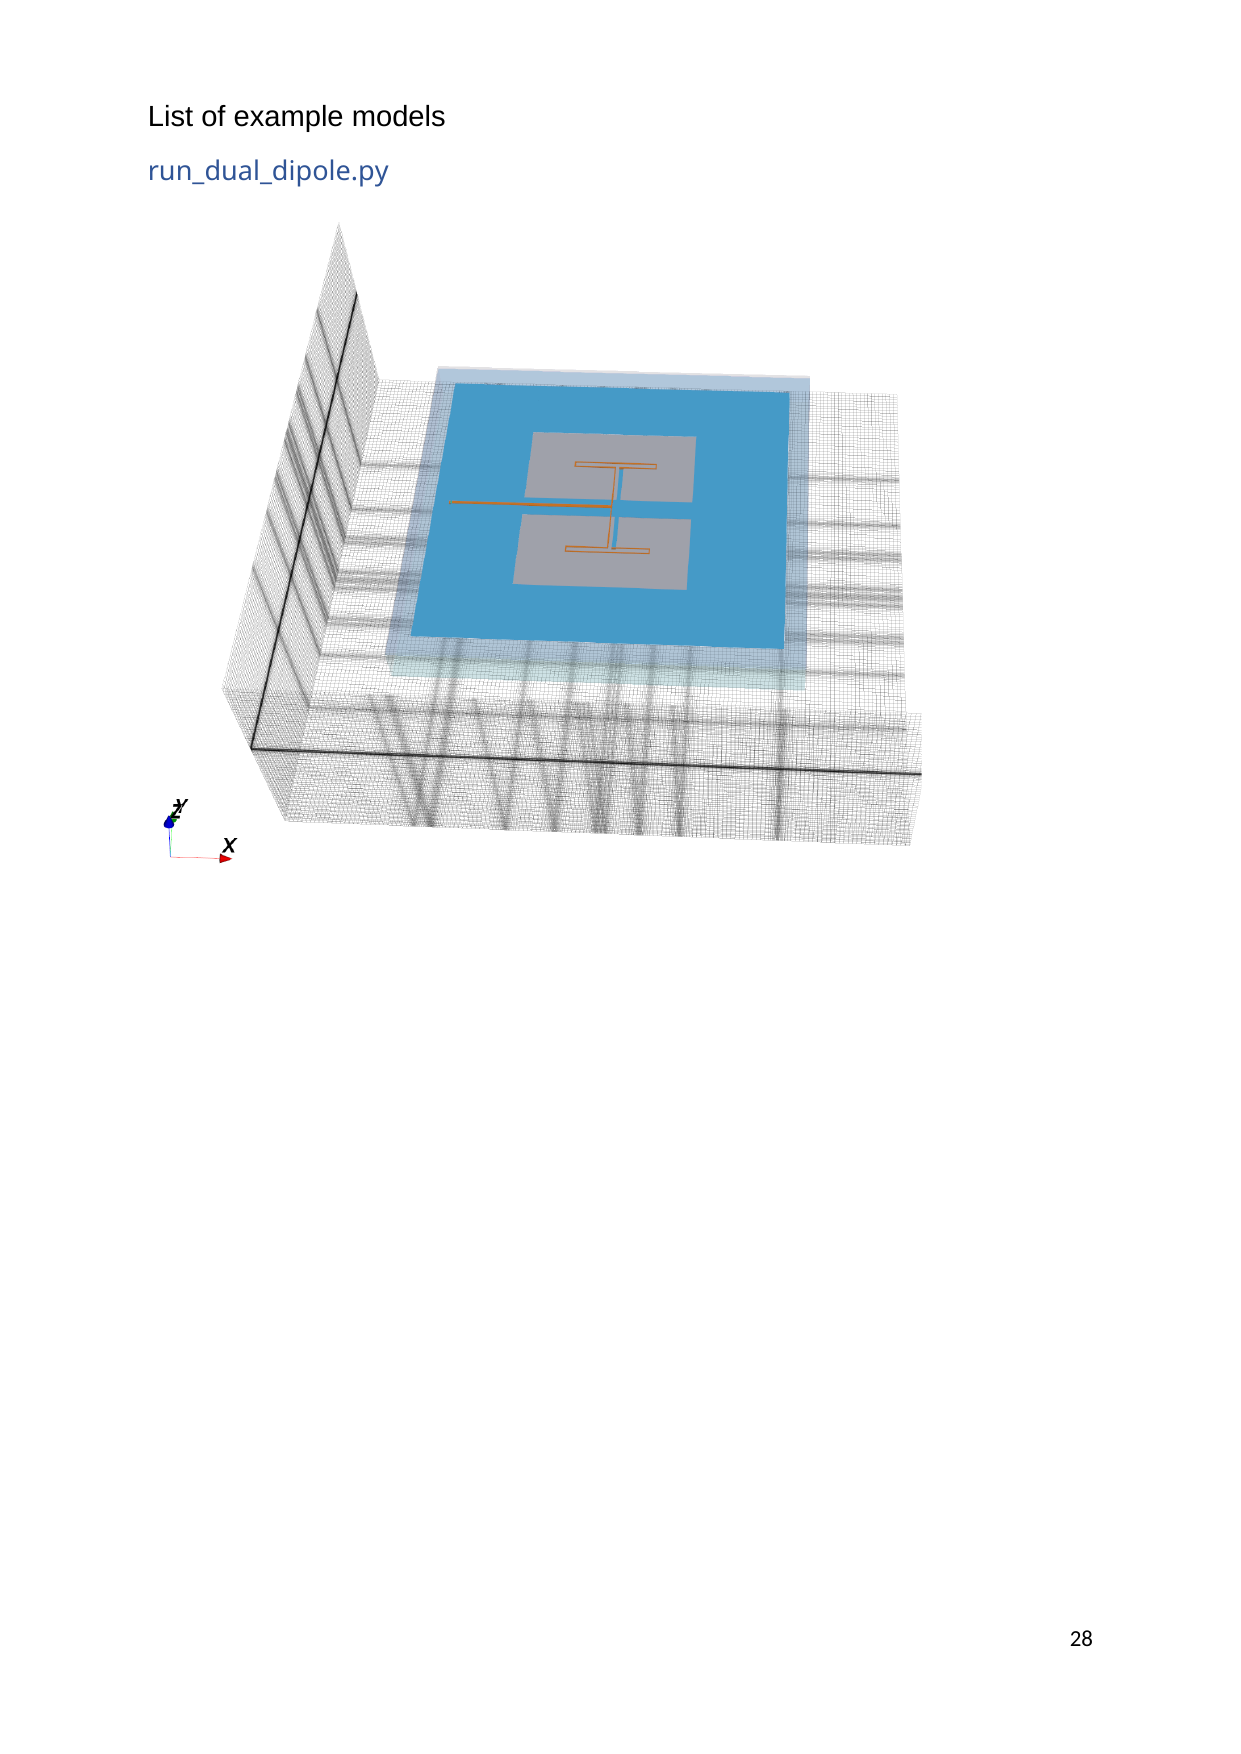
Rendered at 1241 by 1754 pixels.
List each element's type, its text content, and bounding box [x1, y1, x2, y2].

subtitle List of example models [148, 99, 1093, 132]
picture [149, 222, 922, 884]
subtitle run_dual_dipole.py [148, 151, 1093, 188]
